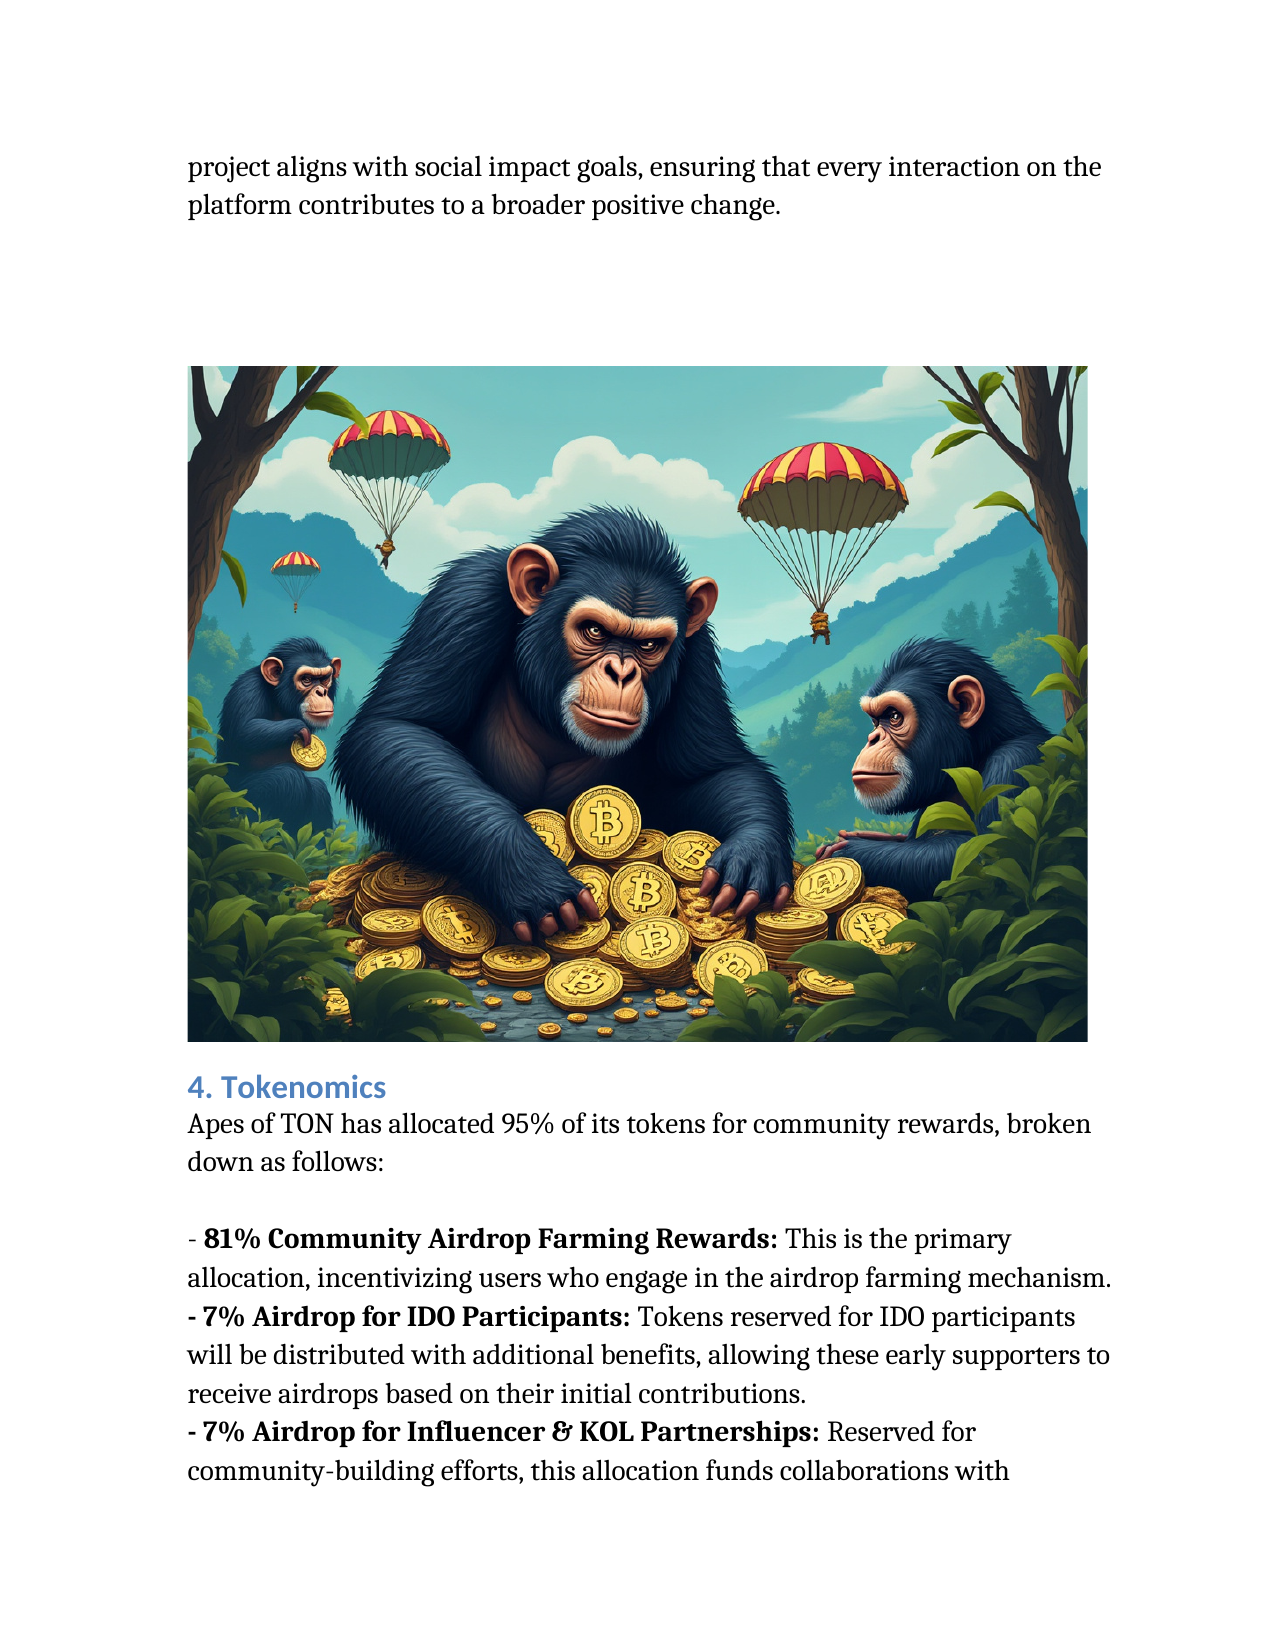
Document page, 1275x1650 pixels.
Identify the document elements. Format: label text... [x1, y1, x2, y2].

picture [187, 366, 1088, 1042]
subtitle 4. Tokenomics [187, 1066, 1125, 1107]
text Apes of TON has allocated 95% of its tokens for community rewards, broken down as follows: - 81% Community Airdrop Farming Rewards: This is the primary allocation, incentivizing users who engage in the airdrop farming mechanism. - 7% Airdrop for IDO Participants: Tokens reserved for IDO participants will be distributed with additional benefits, allowing these early supporters to receive airdrops based on their initial contributions. - 7% Airdrop for Influencer & KOL Partnerships: Reserved for community-building efforts, this allocation funds collaborations with [187, 1107, 1125, 1487]
text project aligns with social impact goals, ensuring that every interaction on the platform contributes to a broader positive change. [187, 150, 1125, 222]
